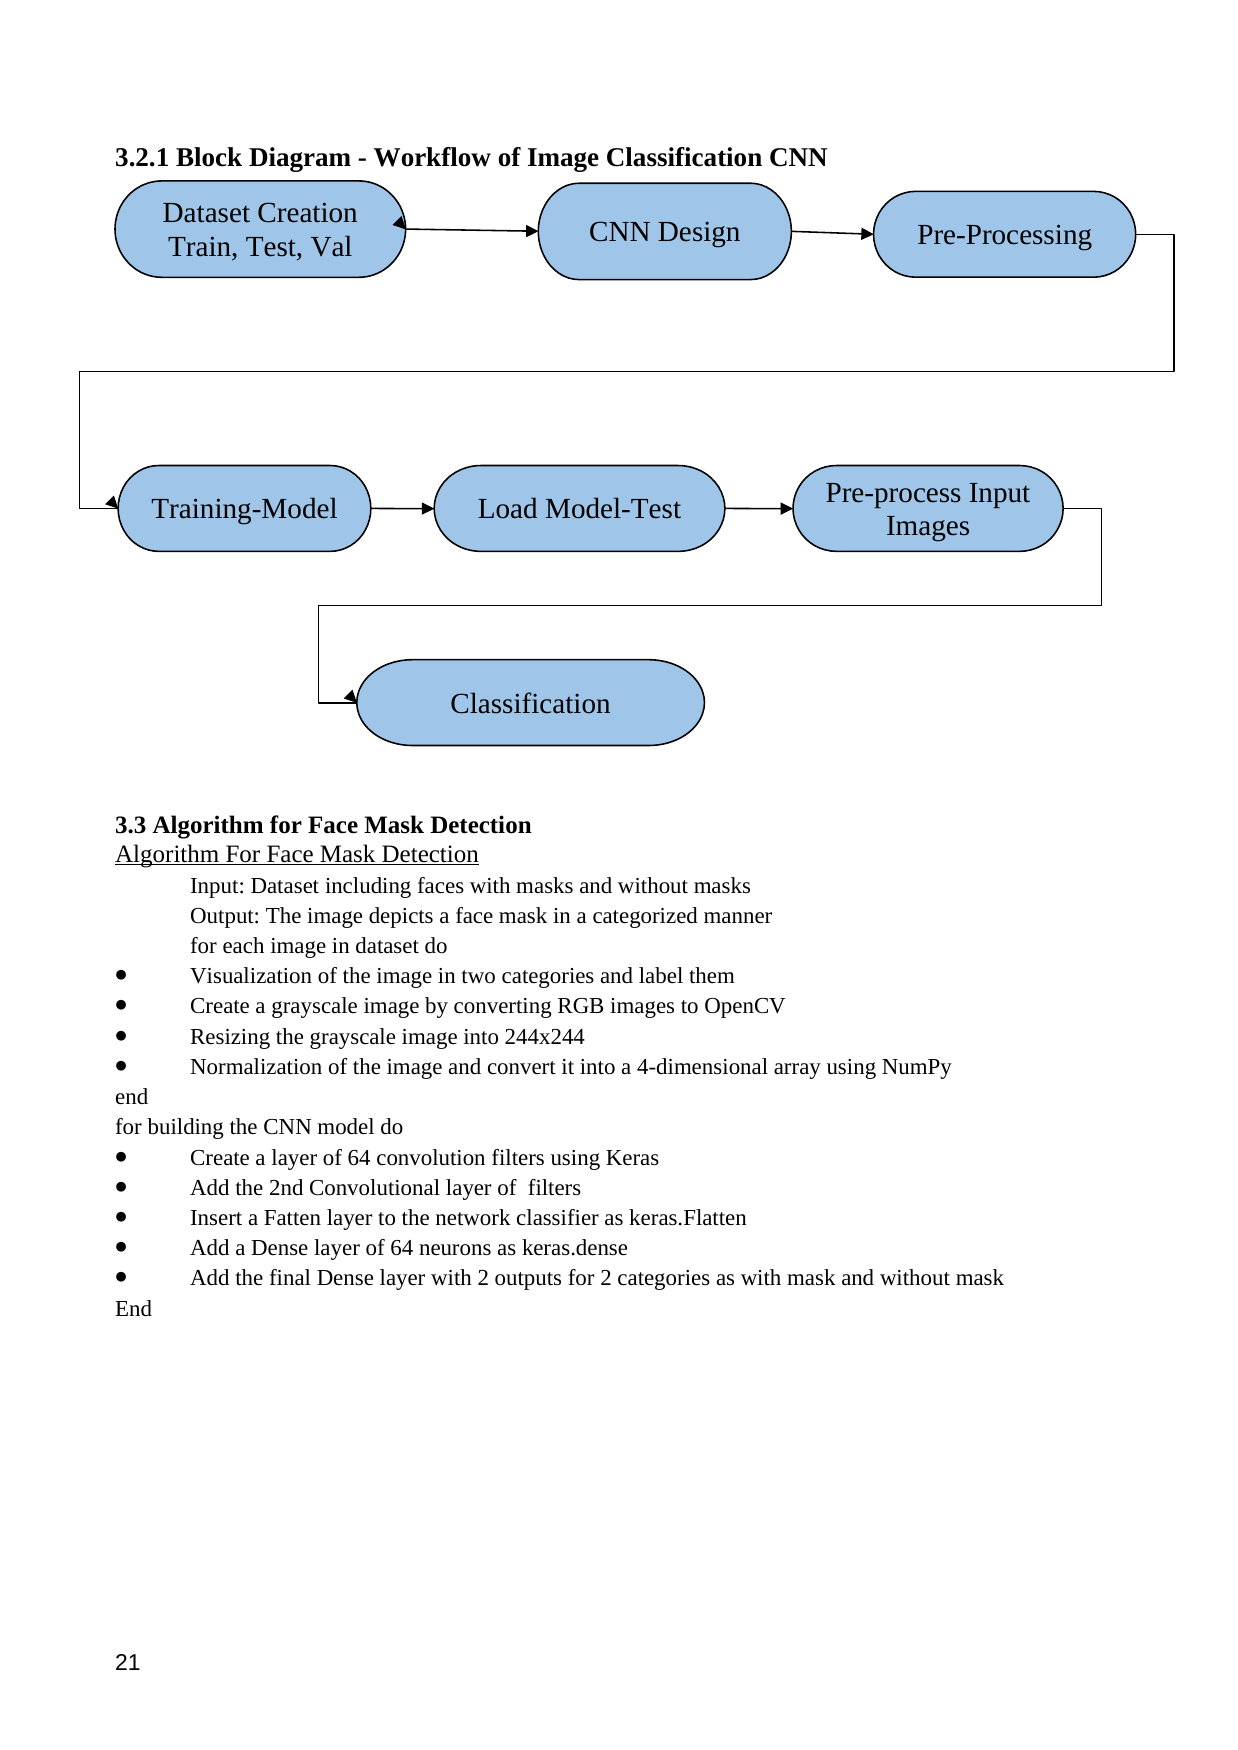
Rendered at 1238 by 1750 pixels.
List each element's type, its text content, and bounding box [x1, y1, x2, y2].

text Output: The image depicts a face mask in a categorized manner [115, 902, 1133, 928]
text End [115, 1295, 1133, 1321]
text ⦁ Normalization of the image and convert it into a 4-dimensional array using NumPy [115, 1053, 1133, 1079]
text ⦁ Resizing the grayscale image into 244x244 [115, 1023, 1133, 1049]
text ⦁ Create a layer of 64 convolution filters using Keras [115, 1144, 1133, 1170]
subtitle 3.2.1 Block Diagram - Workflow of Image Classification CNN [115, 141, 1133, 173]
text Input: Dataset including faces with masks and without masks [115, 872, 1133, 898]
text end [115, 1083, 1133, 1109]
text for each image in dataset do [115, 932, 1133, 958]
text ⦁ Add a Dense layer of 64 neurons as keras.dense [115, 1234, 1133, 1261]
text ⦁ Add the 2nd Convolutional layer of filters [115, 1174, 1133, 1200]
subtitle 3.3 Algorithm for Face Mask Detection [115, 810, 1133, 839]
text for building the CNN model do [115, 1113, 1133, 1140]
text ⦁ Visualization of the image in two categories and label them [115, 962, 1133, 989]
text ⦁ Create a grayscale image by converting RGB images to OpenCV [115, 993, 1133, 1019]
text Algorithm For Face Mask Detection [115, 839, 1133, 867]
text ⦁ Add the final Dense layer with 2 outputs for 2 categories as with mask and without mask [115, 1264, 1133, 1291]
text ⦁ Insert a Fatten layer to the network classifier as keras.Flatten [115, 1204, 1133, 1230]
